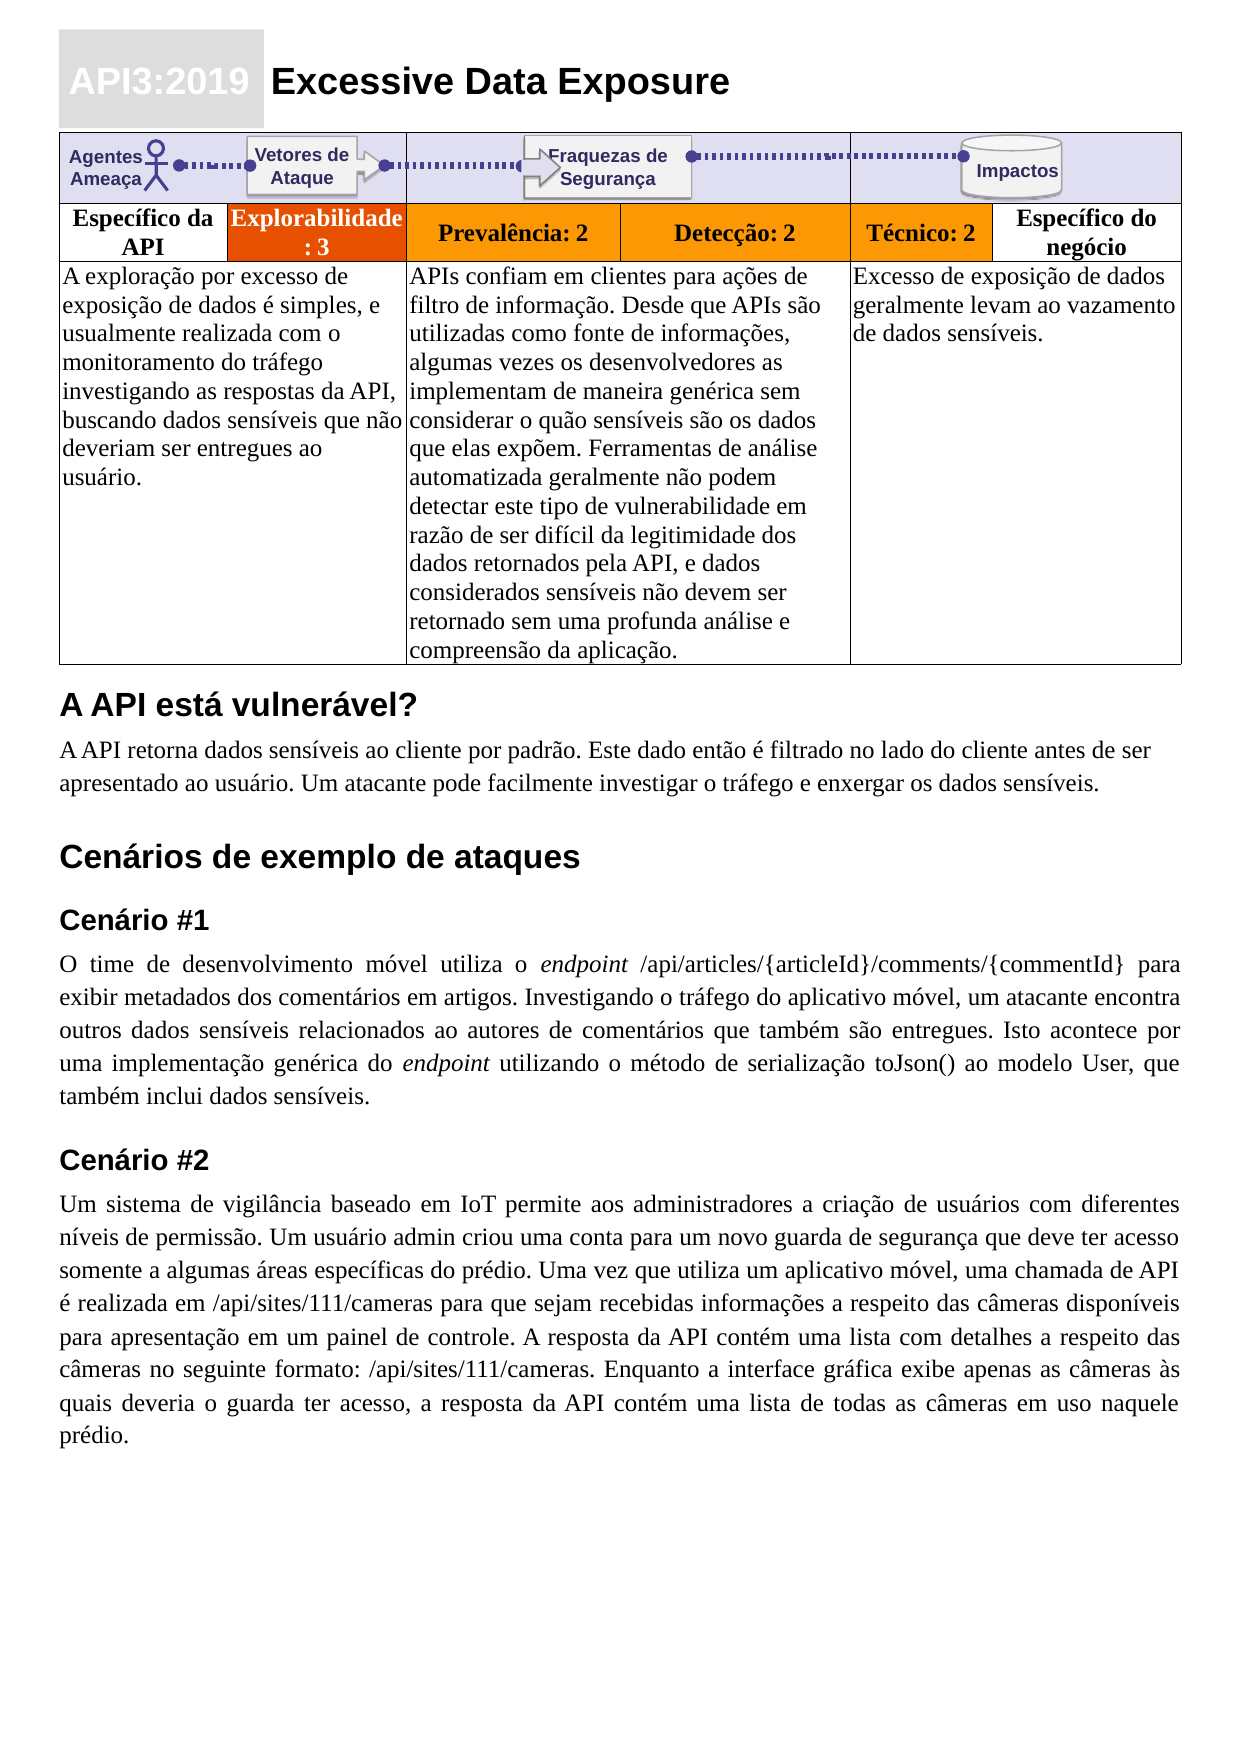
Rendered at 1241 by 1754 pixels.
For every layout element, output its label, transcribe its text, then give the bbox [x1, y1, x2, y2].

table_header [60, 133, 227, 203]
table_header [620, 133, 850, 203]
text A API retorna dados sensíveis ao cliente por padrão. Este dado então é filtrado no lado do cliente antes de ser apresentado ao usuário. Um atacante pode facilmente investigar o tráfego e enxergar os dados sensíveis. [59, 736, 1181, 797]
table_cell Excesso de exposição de dados geralmente levam ao vazamento de dados sensíveis. [851, 262, 1181, 663]
text Um sistema de vigilância baseado em IoT permite aos administradores a criação de usuários com diferentes níveis de permissão. Um usuário admin criou uma conta para um novo guarda de segurança que deve ter acesso somente a algumas áreas específicas do prédio. Uma vez que utiliza um aplicativo móvel, uma chamada de API é realizada em /api/sites/111/cameras para que sejam recebidas informações a respeito das câmeras disponíveis para apresentação em um painel de controle. A resposta da API contém uma lista com detalhes a respeito das câmeras no seguinte formato: /api/sites/111/cameras. Enquanto a interface gráfica exibe apenas as câmeras às quais deveria o guarda ter acesso, a resposta da API contém uma lista de todas as câmeras em uso naquele prédio. [59, 1189, 1181, 1449]
table_header [407, 133, 620, 203]
subtitle Cenário #2 [59, 1143, 1181, 1177]
subtitle Cenários de exemplo de ataques [59, 837, 1181, 876]
table_cell Explorabilidade: 3 [228, 204, 406, 261]
table_cell Específico da API [60, 204, 227, 261]
table_header [227, 133, 406, 203]
table_header [992, 133, 1181, 203]
subtitle Cenário #1 [59, 903, 1181, 936]
table_header [851, 133, 992, 203]
table_cell Técnico: 2 [851, 204, 992, 261]
table_cell Específico do negócio [993, 204, 1181, 261]
table_cell A exploração por excesso de exposição de dados é simples, e usualmente realizada com o monitoramento do tráfego investigando as respostas da API, buscando dados sensíveis que não deveriam ser entregues ao usuário. [60, 262, 406, 663]
table_cell APIs confiam em clientes para ações de filtro de informação. Desde que APIs são utilizadas como fonte de informações, algumas vezes os desenvolvedores as implementam de maneira genérica sem considerar o quão sensíveis são os dados que elas expõem. Ferramentas de análise automatizada geralmente não podem detectar este tipo de vulnerabilidade em razão de ser difícil da legitimidade dos dados retornados pela API, e dados considerados sensíveis não devem ser retornado sem uma profunda análise e compreensão da aplicação. [407, 262, 850, 663]
subtitle A API está vulnerável? [59, 684, 1181, 723]
table_cell Detecção: 2 [621, 204, 850, 261]
text O time de desenvolvimento móvel utiliza o endpoint /api/articles/{articleId}/comments/{commentId} para exibir metadados dos comentários em artigos. Investigando o tráfego do aplicativo móvel, um atacante encontra outros dados sensíveis relacionados ao autores de comentários que também são entregues. Isto acontece por uma implementação genérica do endpoint utilizando o método de serialização toJson() ao modelo User, que também inclui dados sensíveis. [59, 949, 1181, 1110]
table_cell Prevalência: 2 [407, 204, 620, 261]
